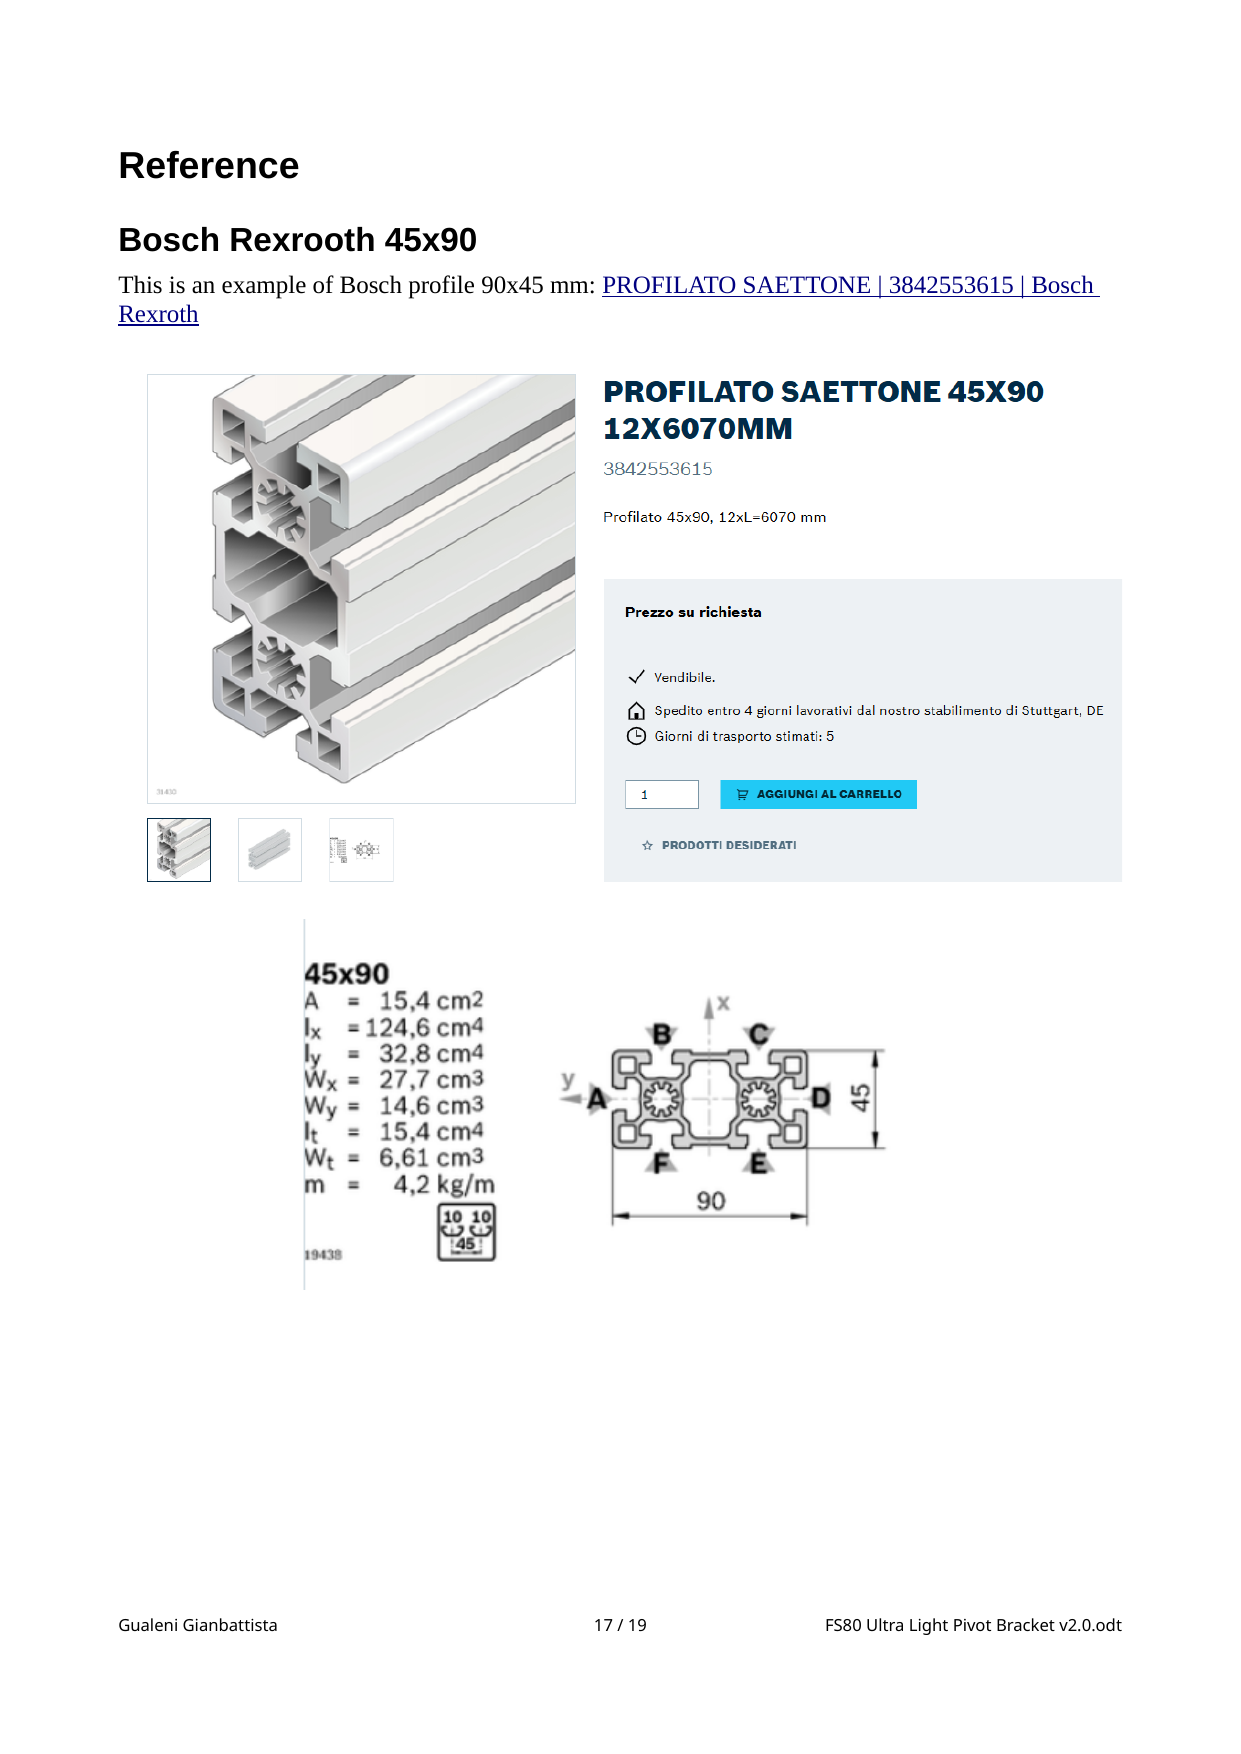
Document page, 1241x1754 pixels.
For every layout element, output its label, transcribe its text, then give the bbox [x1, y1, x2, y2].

text This is an example of Bosch profile 90x45 mm: PROFILATO SAETTONE | 3842553615 | Bosch Rexroth [118, 271, 1122, 328]
picture [271, 919, 969, 1290]
subtitle Reference [118, 143, 1122, 186]
picture [118, 356, 1123, 891]
subtitle Bosch Rexrooth 45x90 [118, 219, 1122, 258]
